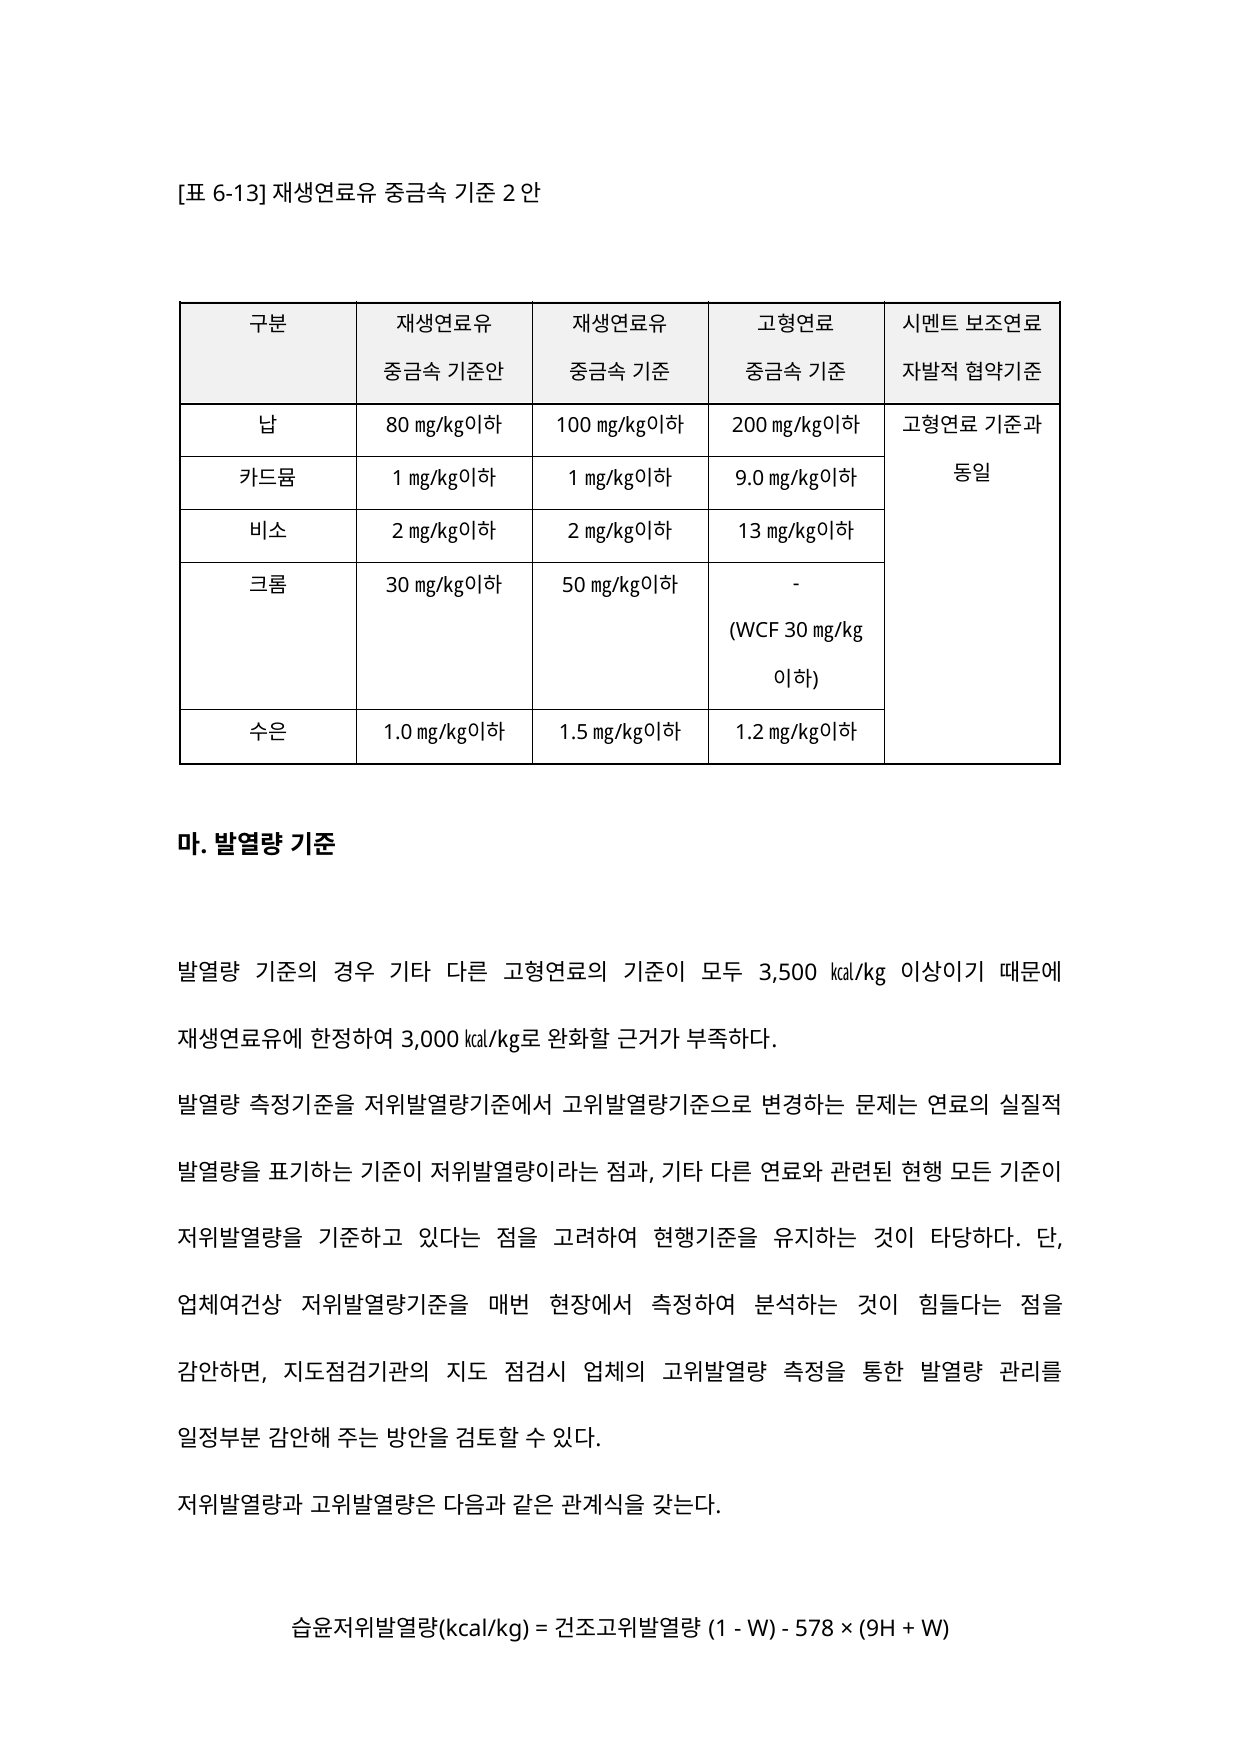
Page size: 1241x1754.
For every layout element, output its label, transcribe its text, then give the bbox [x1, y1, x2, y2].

table_cell 고형연료 기준과 동일 [885, 405, 1059, 762]
table_cell 1.2 ㎎/㎏이하 [709, 710, 884, 762]
table_cell 납 [181, 405, 356, 456]
text 습윤저위발열량(kcal/kg) = 건조고위발열량 (1 - W) - 578 × (9H + W) [177, 1610, 1063, 1643]
table_cell 1 ㎎/㎏이하 [357, 457, 532, 509]
text 마. 발열량 기준 [177, 825, 1063, 861]
table_cell 2 ㎎/㎏이하 [357, 510, 532, 562]
table_cell 80 ㎎/㎏이하 [357, 405, 532, 456]
table_cell 13 ㎎/㎏이하 [709, 510, 884, 562]
text 발열량 기준의 경우 기타 다른 고형연료의 기준이 모두 3,500 ㎉/㎏ 이상이기 때문에 재생연료유에 한정하여 3,000 ㎉/㎏로 완화할 근거가 부족하다. [177, 954, 1063, 1054]
text 저위발열량과 고위발열량은 다음과 같은 관계식을 갖는다. [177, 1487, 1063, 1520]
table_cell 크롬 [181, 563, 356, 709]
table_header 구분 [181, 304, 356, 402]
table_cell 9.0 ㎎/㎏이하 [709, 457, 884, 509]
table_cell 수은 [181, 710, 356, 762]
table_header 재생연료유 중금속 기준 [533, 304, 708, 402]
table_cell 50 ㎎/㎏이하 [533, 563, 708, 709]
table_cell 1.5 ㎎/㎏이하 [533, 710, 708, 762]
table_cell - (WCF 30 ㎎/㎏ 이하) [709, 563, 884, 709]
text [표 6-13] 재생연료유 중금속 기준 2안 [177, 175, 1063, 208]
table_cell 1 ㎎/㎏이하 [533, 457, 708, 509]
table_cell 200 ㎎/㎏이하 [709, 405, 884, 456]
table_header 고형연료 중금속 기준 [709, 304, 884, 402]
table_cell 카드뮴 [181, 457, 356, 509]
table_cell 1.0 ㎎/㎏이하 [357, 710, 532, 762]
table_cell 30 ㎎/㎏이하 [357, 563, 532, 709]
table_cell 2 ㎎/㎏이하 [533, 510, 708, 562]
table_header 재생연료유 중금속 기준안 [357, 304, 532, 402]
table_header 시멘트 보조연료 자발적 협약기준 [885, 304, 1059, 402]
table_cell 100 ㎎/㎏이하 [533, 405, 708, 456]
text 발열량 측정기준을 저위발열량기준에서 고위발열량기준으로 변경하는 문제는 연료의 실질적 발열량을 표기하는 기준이 저위발열량이라는 점과, 기타 다른 연료와 관련된 현행 모든 기준이 저위발열량을 기준하고 있다는 점을 고려하여 현행기준을 유지하는 것이 타당하다. 단, 업체여건상 저위발열량기준을 매번 현장에서 측정하여 분석하는 것이 힘들다는 점을 감안하면, 지도점검기관의 지도 점검시 업체의 고위발열량 측정을 통한 발열량 관리를 일정부분 감안해 주는 방안을 검토할 수 있다. [177, 1087, 1063, 1453]
table_cell 비소 [181, 510, 356, 562]
